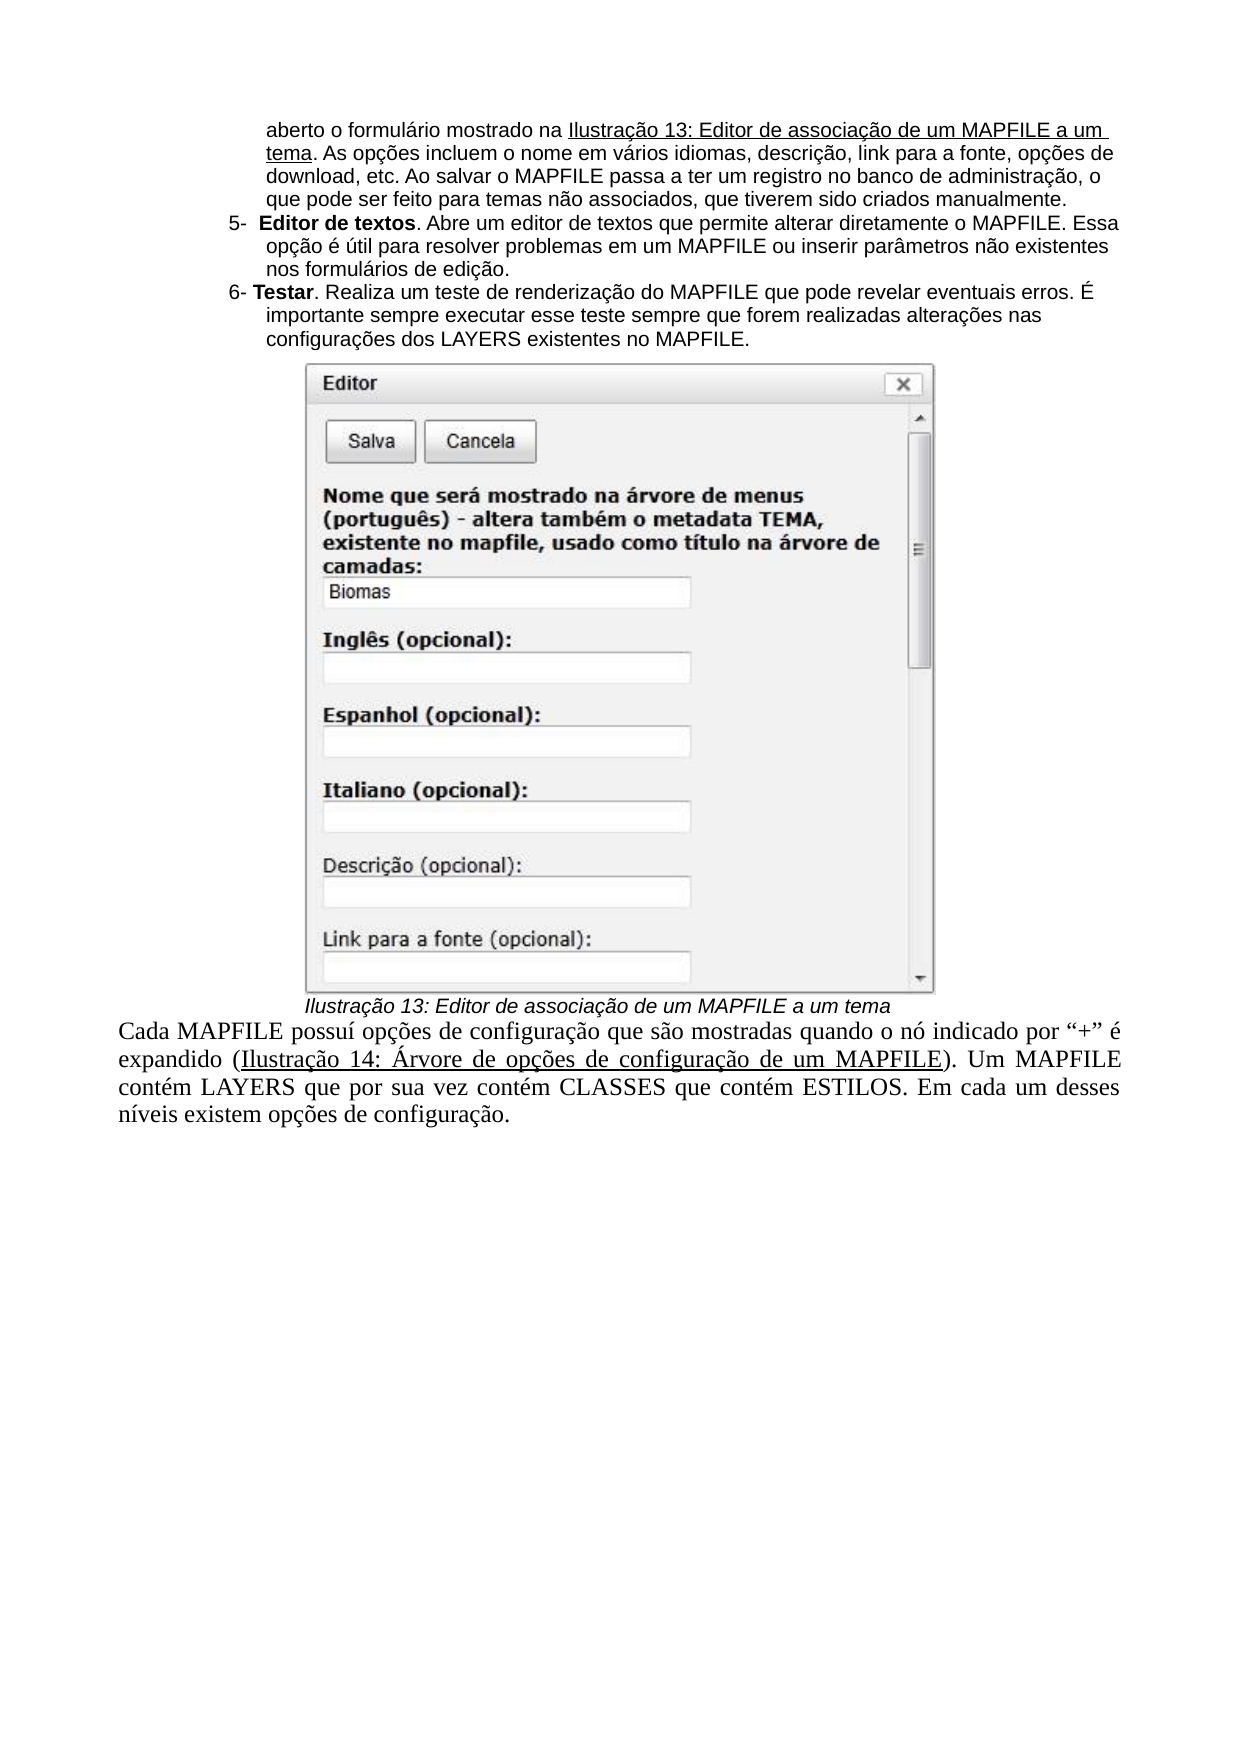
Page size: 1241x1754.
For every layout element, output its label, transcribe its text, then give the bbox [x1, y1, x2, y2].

list 5- Editor de textos. Abre um editor de textos que permite alterar diretamente o MAPFILE. Essa opção é útil para resolver problemas em um MAPFILE ou inserir parâmetros não existentes nos formulários de edição. [228, 211, 1122, 281]
text Cada MAPFILE possuí opções de configuração que são mostradas quando o nó indicado por “+” é expandido (Ilustração 14: Árvore de opções de configuração de um MAPFILE). Um MAPFILE contém LAYERS que por sua vez contém CLASSES que contém ESTILOS. Em cada um desses níveis existem opções de configuração. [118, 940, 1122, 1128]
list 6- Testar. Realiza um teste de renderização do MAPFILE que pode revelar eventuais erros. É importante sempre executar esse teste sempre que forem realizadas alterações nas configurações dos LAYERS existentes no MAPFILE. [228, 281, 1122, 350]
list aberto o formulário mostrado na Ilustração 13: Editor de associação de um MAPFILE a um tema. As opções incluem o nome em vários idiomas, descrição, link para a fonte, opções de download, etc. Ao salvar o MAPFILE passa a ter um registro no banco de administração, o que pode ser feito para temas não associados, que tiverem sido criados manualmente. [228, 118, 1122, 211]
picture [304, 362, 936, 995]
text Ilustração 13: Editor de associação de um MAPFILE a um tema [304, 995, 936, 1017]
